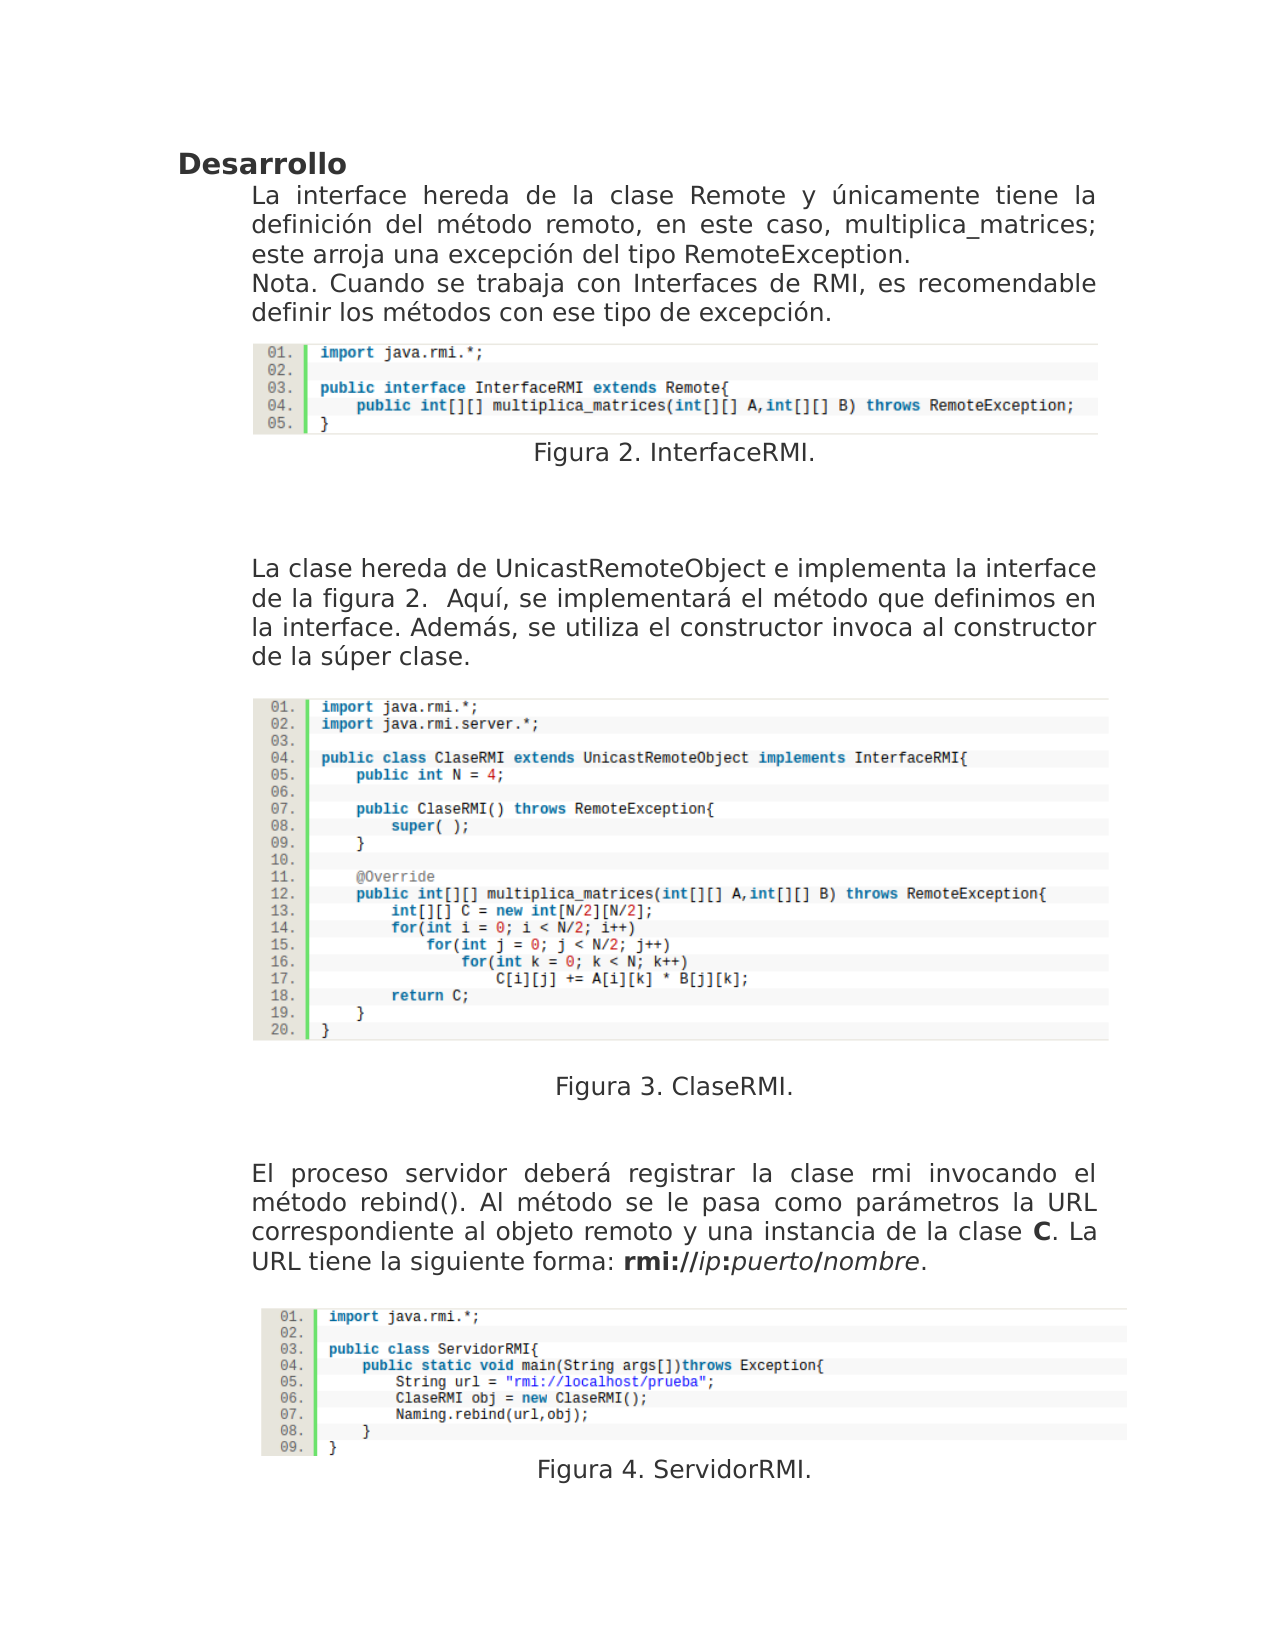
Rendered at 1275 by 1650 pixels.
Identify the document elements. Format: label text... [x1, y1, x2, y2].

picture [259, 1305, 361, 1356]
text La interface hereda de la clase Remote y únicamente tiene la definición del método remoto, en este caso, multiplica_matrices; este arroja una excepción del tipo RemoteException. [251, 182, 1098, 269]
text Figura 4. ServidorRMI. [251, 1305, 1098, 1485]
text Figura 3. ClaseRMI. [251, 1072, 1098, 1101]
text Nota. Cuando se trabaja con Interfaces de RMI, es recomendable definir los métodos con ese tipo de excepción. [251, 269, 1098, 327]
text El proceso servidor deberá registrar la clase rmi invocando el método rebind(). Al método se le pasa como parámetros la URL correspondiente al objeto remoto y una instancia de la clase C. La URL tiene la siguiente forma: rmi://ip:puerto/nombre. [251, 1159, 1098, 1276]
text Desarrollo [177, 148, 1098, 182]
picture [253, 697, 352, 877]
text Figura 2. InterfaceRMI. [251, 327, 1098, 467]
text La clase hereda de UnicastRemoteObject e implementa la interface de la figura 2. Aquí, se implementará el método que definimos en la interface. Además, se utiliza el constructor invoca al constructor de la súper clase. [251, 554, 1098, 671]
picture [253, 342, 350, 371]
